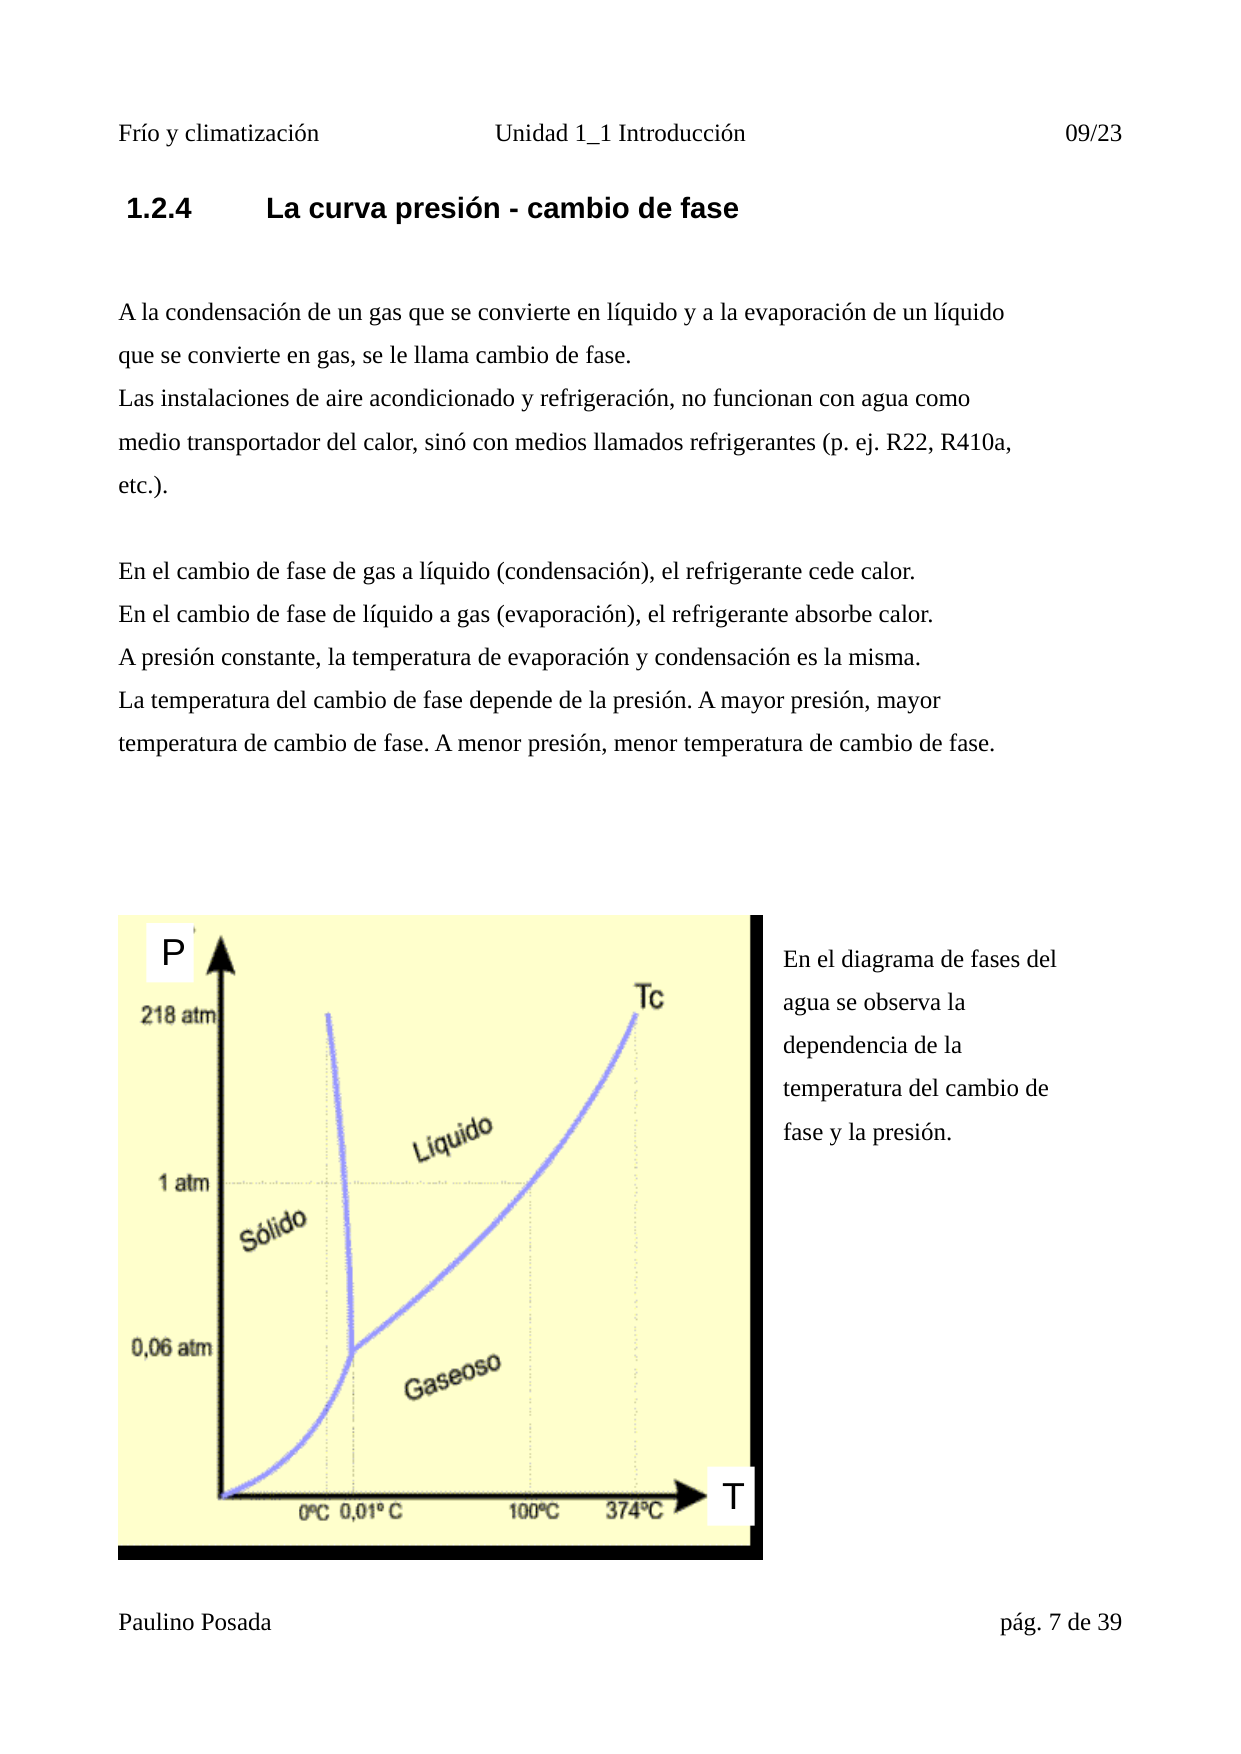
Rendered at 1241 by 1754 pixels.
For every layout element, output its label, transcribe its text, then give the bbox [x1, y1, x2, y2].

text En el cambio de fase de líquido a gas (evaporación), el refrigerante absorbe calor. [118, 599, 1122, 628]
text Las instalaciones de aire acondicionado y refrigeración, no funcionan con agua como [118, 383, 1122, 412]
text etc.). [118, 470, 1122, 498]
text que se convierte en gas, se le llama cambio de fase. [118, 340, 1122, 369]
text dependencia de la [763, 1030, 1122, 1059]
text temperatura del cambio de [763, 1073, 1122, 1102]
text medio transportador del calor, sinó con medios llamados refrigerantes (p. ej. R22, R410a, [118, 427, 1122, 455]
text La temperatura del cambio de fase depende de la presión. A mayor presión, mayor [118, 685, 1122, 714]
text agua se observa la [763, 987, 1122, 1016]
text fase y la presión. [763, 1117, 1122, 1145]
picture [118, 915, 763, 1560]
subtitle La curva presión - cambio de fase [118, 191, 1122, 225]
text En el cambio de fase de gas a líquido (condensación), el refrigerante cede calor. [118, 556, 1122, 585]
text A presión constante, la temperatura de evaporación y condensación es la misma. [118, 642, 1122, 671]
text A la condensación de un gas que se convierte en líquido y a la evaporación de un líquido [118, 297, 1122, 326]
text En el diagrama de fases del [763, 944, 1122, 973]
text temperatura de cambio de fase. A menor presión, menor temperatura de cambio de fase. [118, 728, 1122, 757]
